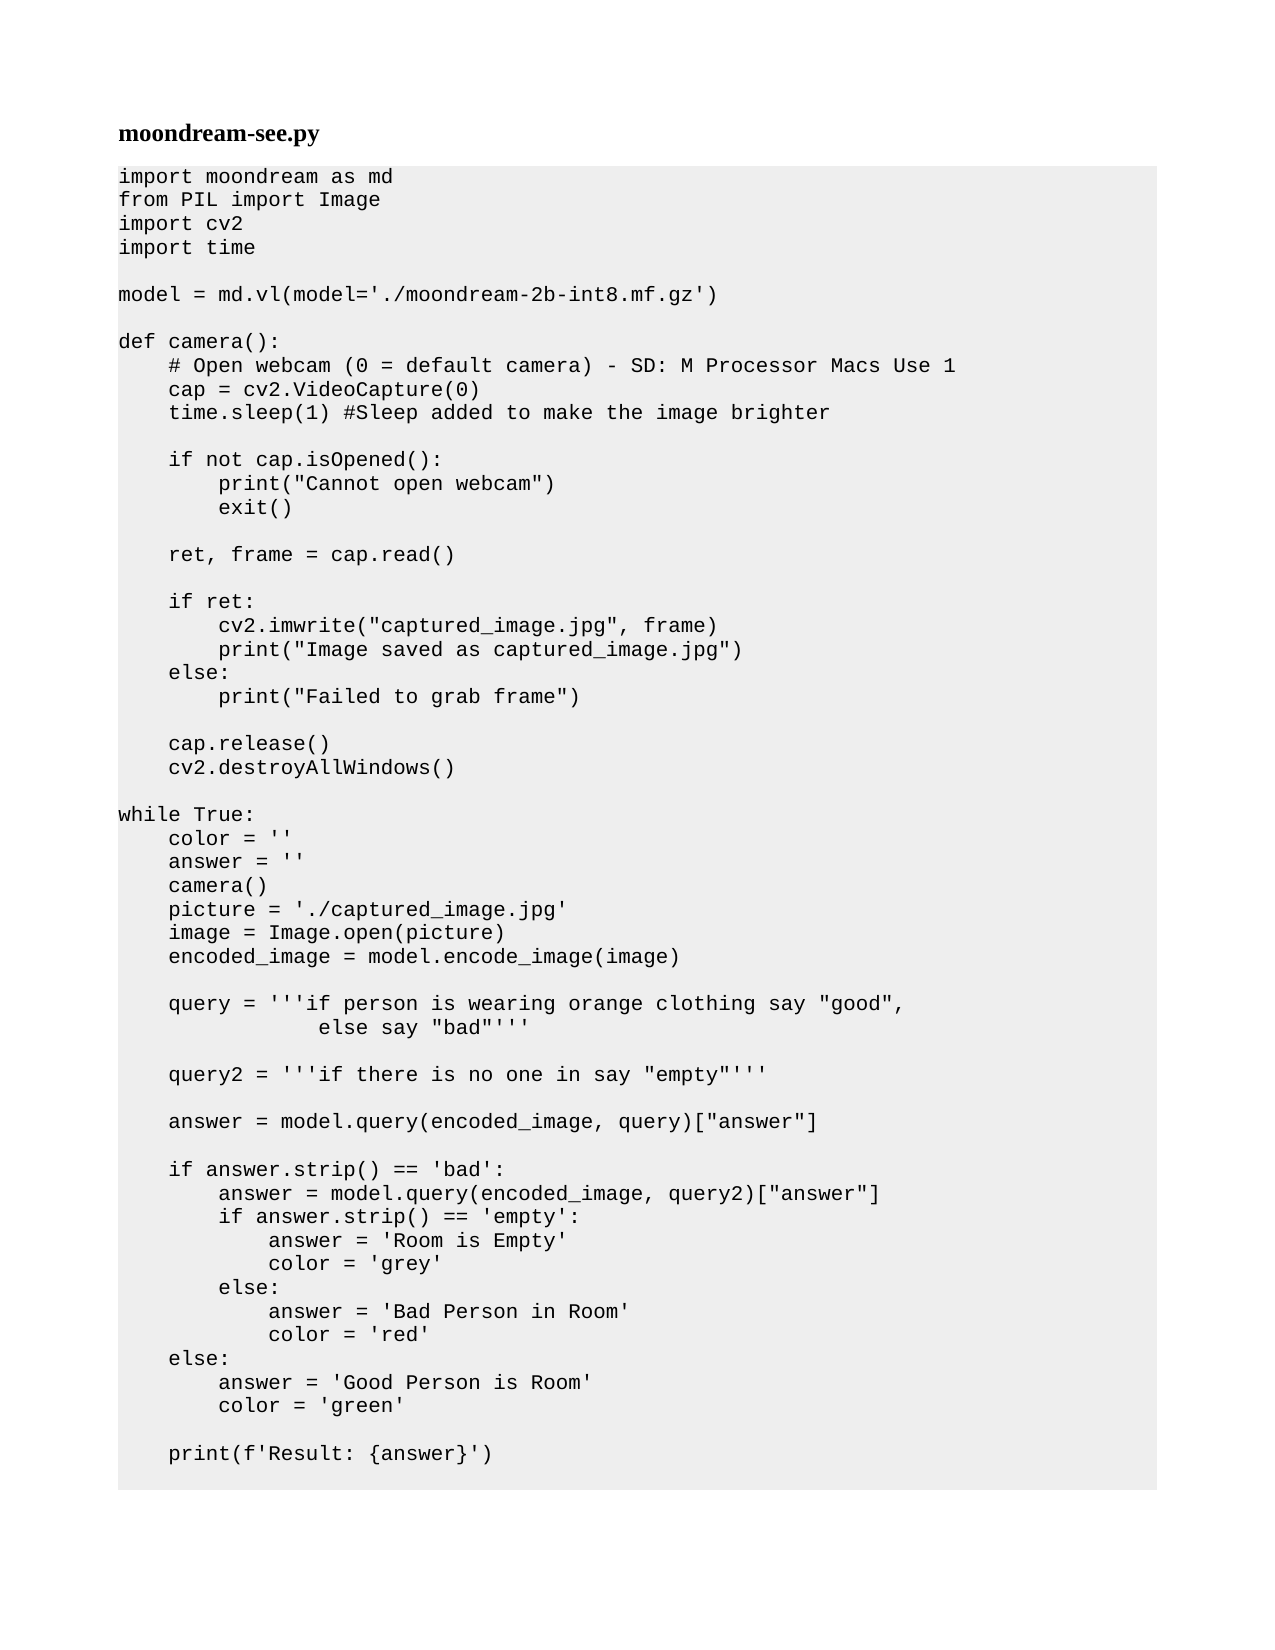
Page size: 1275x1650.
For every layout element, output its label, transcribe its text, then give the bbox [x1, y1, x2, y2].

text else say "bad"''' [118, 1017, 1157, 1041]
text print(f'Result: {answer}') [118, 1443, 1157, 1466]
text ret, frame = cap.read() [118, 544, 1157, 568]
text model = md.vl(model='./moondream-2b-int8.mf.gz') [118, 284, 1157, 308]
text import moondream as md [118, 166, 1157, 189]
text cap = cv2.VideoCapture(0) [118, 378, 1157, 402]
text time.sleep(1) #Sleep added to make the image brighter [118, 402, 1157, 426]
text camera() [118, 875, 1157, 899]
text else: [118, 1348, 1157, 1372]
text cv2.imwrite("captured_image.jpg", frame) [118, 615, 1157, 639]
text answer = 'Room is Empty' [118, 1230, 1157, 1253]
text color = 'green' [118, 1395, 1157, 1419]
text answer = '' [118, 851, 1157, 875]
text else: [118, 662, 1157, 686]
text color = '' [118, 828, 1157, 851]
text answer = model.query(encoded_image, query)["answer"] [118, 1112, 1157, 1135]
text query2 = '''if there is no one in say "empty"''' [118, 1064, 1157, 1088]
text # Open webcam (0 = default camera) - SD: M Processor Macs Use 1 [118, 355, 1157, 378]
text print("Image saved as captured_image.jpg") [118, 639, 1157, 662]
text def camera(): [118, 331, 1157, 355]
text query = '''if person is wearing orange clothing say "good", [118, 993, 1157, 1017]
text color = 'grey' [118, 1253, 1157, 1277]
text if answer.strip() == 'bad': [118, 1159, 1157, 1182]
text exit() [118, 497, 1157, 520]
text else: [118, 1277, 1157, 1301]
text answer = 'Good Person is Room' [118, 1372, 1157, 1395]
text answer = 'Bad Person in Room' [118, 1301, 1157, 1324]
text moondream-see.py [118, 118, 1157, 147]
text while True: [118, 804, 1157, 828]
text cv2.destroyAllWindows() [118, 757, 1157, 781]
text image = Image.open(picture) [118, 922, 1157, 946]
text print("Failed to grab frame") [118, 686, 1157, 709]
text import cv2 [118, 213, 1157, 237]
text picture = './captured_image.jpg' [118, 899, 1157, 922]
text color = 'red' [118, 1324, 1157, 1348]
text answer = model.query(encoded_image, query2)["answer"] [118, 1182, 1157, 1206]
text import time [118, 237, 1157, 260]
text cap.release() [118, 733, 1157, 757]
text from PIL import Image [118, 189, 1157, 213]
text encoded_image = model.encode_image(image) [118, 946, 1157, 970]
text if answer.strip() == 'empty': [118, 1206, 1157, 1230]
text print("Cannot open webcam") [118, 473, 1157, 497]
text if not cap.isOpened(): [118, 449, 1157, 473]
text if ret: [118, 591, 1157, 615]
